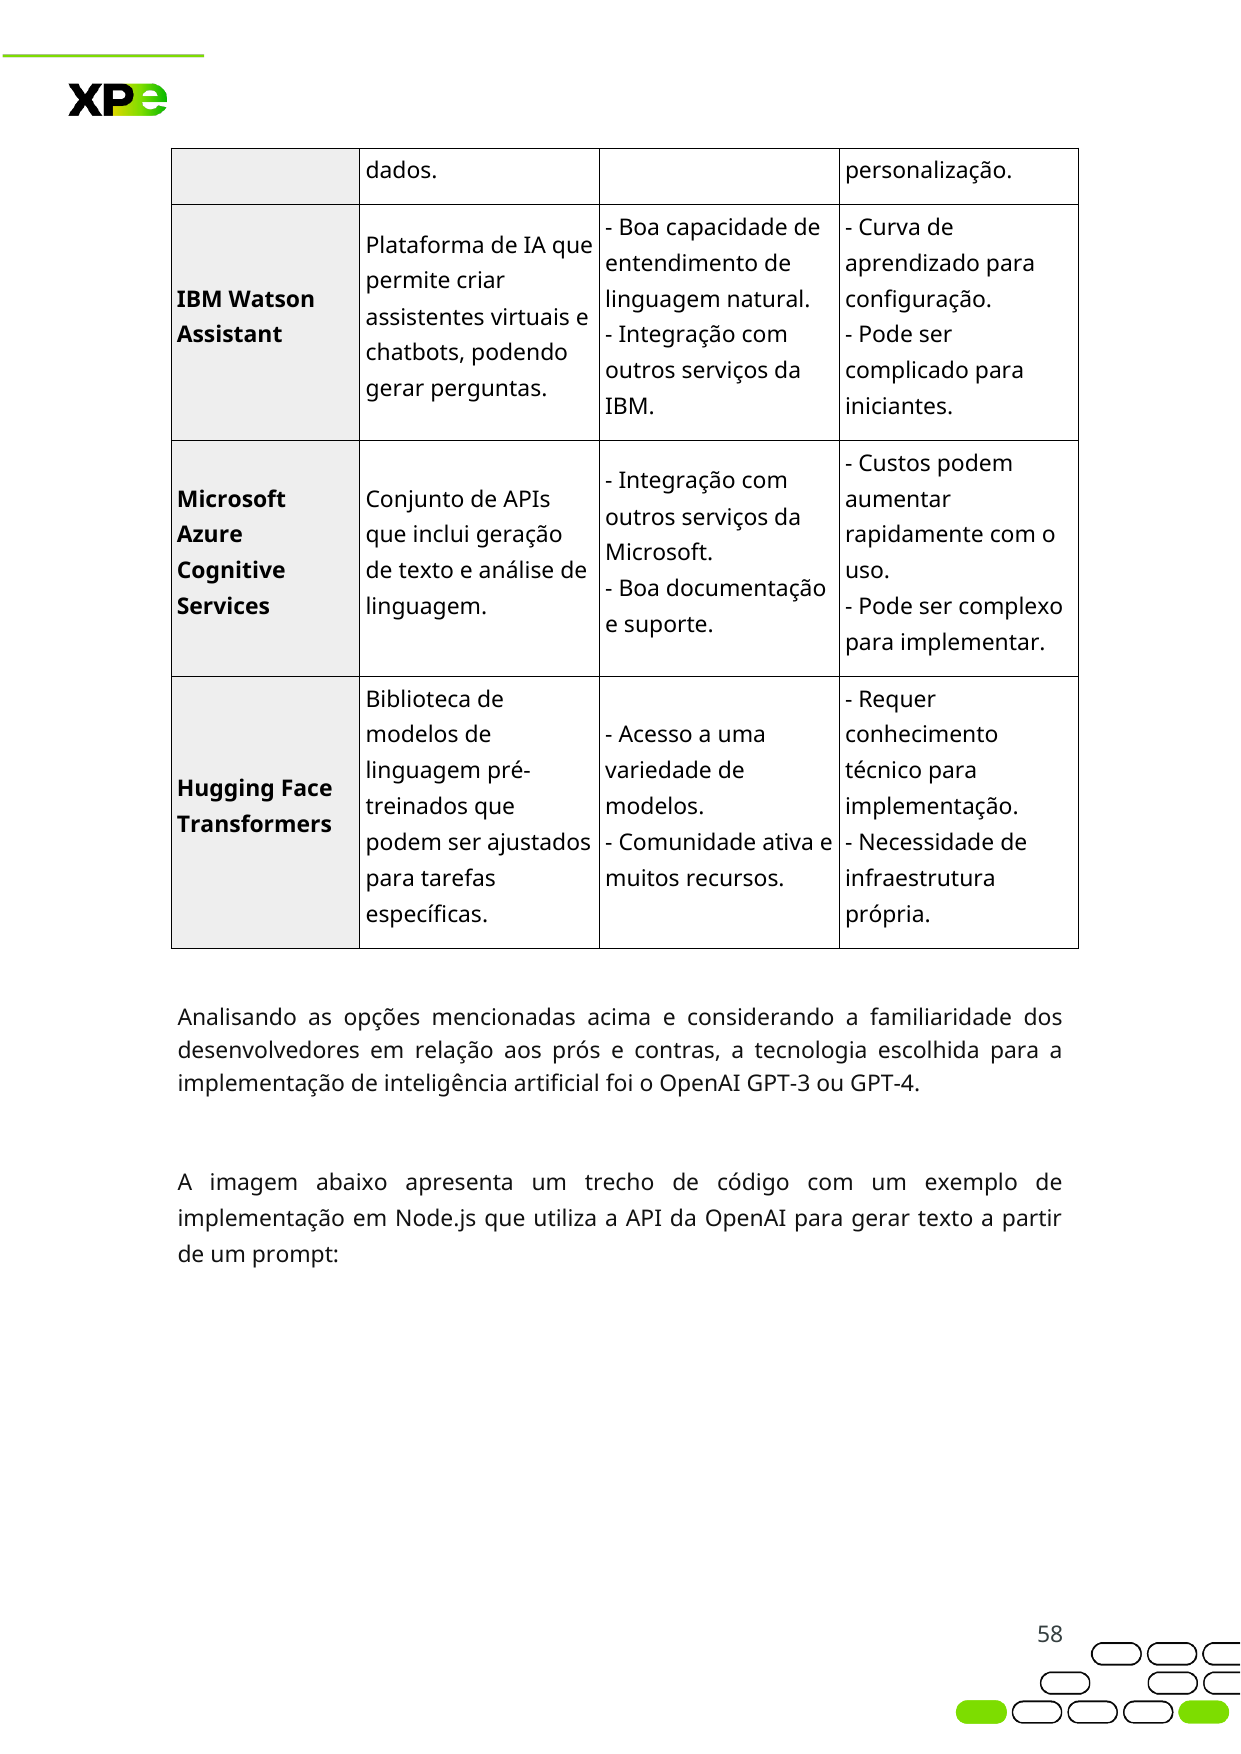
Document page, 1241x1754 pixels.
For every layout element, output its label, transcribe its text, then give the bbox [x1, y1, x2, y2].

table_cell personalização. [840, 149, 1078, 204]
text A imagem abaixo apresenta um trecho de código com um exemplo de implementação em Node.js que utiliza a API da OpenAI para gerar texto a partir de um prompt: [177, 1166, 1063, 1269]
table_cell - Custos podem aumentar rapidamente com o uso. - Pode ser complexo para implementar. [840, 441, 1078, 676]
picture [955, 1642, 1241, 1724]
table_cell - Boa capacidade de entendimento de linguagem natural. - Integração com outros serviços da IBM. [600, 205, 839, 440]
table_cell Microsoft Azure Cognitive Services [172, 441, 359, 676]
table_cell Biblioteca de modelos de linguagem pré-treinados que podem ser ajustados para tarefas específicas. [360, 677, 599, 948]
text Analisando as opções mencionadas acima e considerando a familiaridade dos desenvolvedores em relação aos prós e contras, a tecnologia escolhida para a implementação de inteligência artificial foi o OpenAI GPT-3 ou GPT-4. [177, 999, 1063, 1099]
table_cell - Integração com outros serviços da Microsoft. - Boa documentação e suporte. [600, 441, 839, 676]
table_cell - Requer conhecimento técnico para implementação. - Necessidade de infraestrutura própria. [840, 677, 1078, 948]
table_cell [172, 149, 359, 204]
picture [2, 51, 205, 148]
table_cell [600, 149, 839, 204]
table_cell Hugging Face Transformers [172, 677, 359, 948]
table_cell - Acesso a uma variedade de modelos. - Comunidade ativa e muitos recursos. [600, 677, 839, 948]
table_cell dados. [360, 149, 599, 204]
table_cell IBM Watson Assistant [172, 205, 359, 440]
table_cell - Curva de aprendizado para configuração. - Pode ser complicado para iniciantes. [840, 205, 1078, 440]
table_cell Conjunto de APIs que inclui geração de texto e análise de linguagem. [360, 441, 599, 676]
table_cell Plataforma de IA que permite criar assistentes virtuais e chatbots, podendo gerar perguntas. [360, 205, 599, 440]
